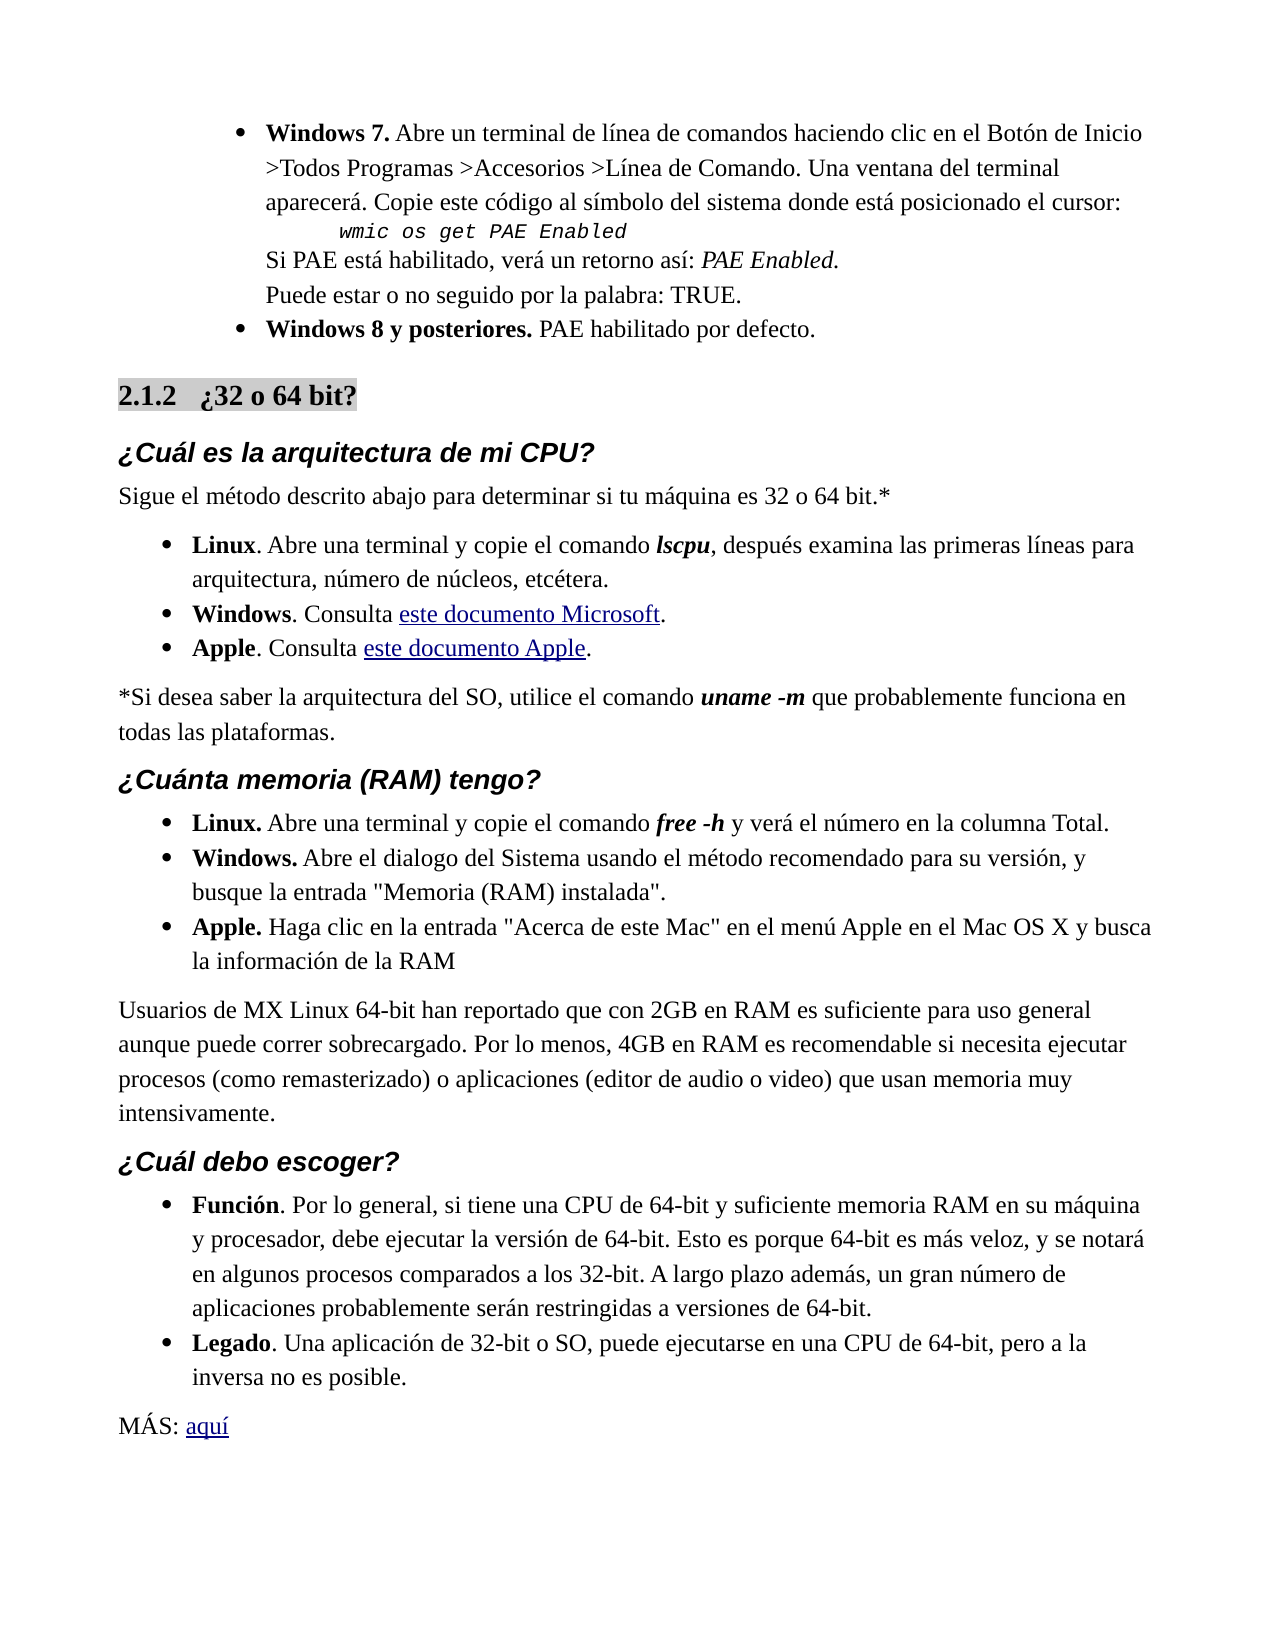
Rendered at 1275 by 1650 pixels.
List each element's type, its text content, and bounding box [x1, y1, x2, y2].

subtitle ¿Cuál es la arquitectura de mi CPU? [118, 436, 1157, 468]
text Sigue el método descrito abajo para determinar si tu máquina es 32 o 64 bit.* [118, 481, 1157, 509]
list Windows. Abre el dialogo del Sistema usando el método recomendado para su versión, y busque la entrada "Memoria (RAM) instalada". [162, 843, 1157, 906]
text wmic os get PAE Enabled [339, 222, 1157, 245]
subtitle 2.1.2 ¿32 o 64 bit? [357, 378, 1157, 411]
list Función. Por lo general, si tiene una CPU de 64-bit y suficiente memoria RAM en su máquina y procesador, debe ejecutar la versión de 64-bit. Esto es porque 64-bit es más veloz, y se notará en algunos procesos comparados a los 32-bit. A largo plazo además, un gran número de aplicaciones probablemente serán restringidas a versiones de 64-bit. [162, 1190, 1157, 1322]
list Apple. Consulta este documento Apple. [162, 633, 1157, 662]
text Si PAE está habilitado, verá un retorno así: PAE Enabled. [265, 245, 1157, 274]
list Windows. Consulta este documento Microsoft. [162, 599, 1157, 627]
text Usuarios de MX Linux 64-bit han reportado que con 2GB en RAM es suficiente para uso general aunque puede correr sobrecargado. Por lo menos, 4GB en RAM es recomendable si necesita ejecutar procesos (como remasterizado) o aplicaciones (editor de audio o video) que usan memoria muy intensivamente. [118, 995, 1157, 1127]
list Linux. Abre una terminal y copie el comando free -h y verá el número en la columna Total. [162, 808, 1157, 837]
text Puede estar o no seguido por la palabra: TRUE. [265, 280, 1157, 308]
list Windows 8 y posteriores. PAE habilitado por defecto. [236, 314, 1157, 343]
text *Si desea saber la arquitectura del SO, utilice el comando uname -m que probablemente funciona en todas las plataformas. [118, 682, 1157, 746]
list Apple. Haga clic en la entrada "Acerca de este Mac" en el menú Apple en el Mac OS X y busca la información de la RAM [162, 912, 1157, 975]
list Windows 7. Abre un terminal de línea de comandos haciendo clic en el Botón de Inicio >Todos Programas >Accesorios >Línea de Comando. Una ventana del terminal aparecerá. Copie este código al símbolo del sistema donde está posicionado el cursor: [236, 118, 1157, 216]
subtitle ¿Cuál debo escoger? [118, 1146, 1157, 1177]
subtitle ¿Cuánta memoria (RAM) tengo? [118, 764, 1157, 796]
text MÁS: aquí [118, 1411, 1157, 1440]
list Linux. Abre una terminal y copie el comando lscpu, después examina las primeras líneas para arquitectura, número de núcleos, etcétera. [162, 530, 1157, 593]
list Legado. Una aplicación de 32-bit o SO, puede ejecutarse en una CPU de 64-bit, pero a la inversa no es posible. [162, 1328, 1157, 1391]
